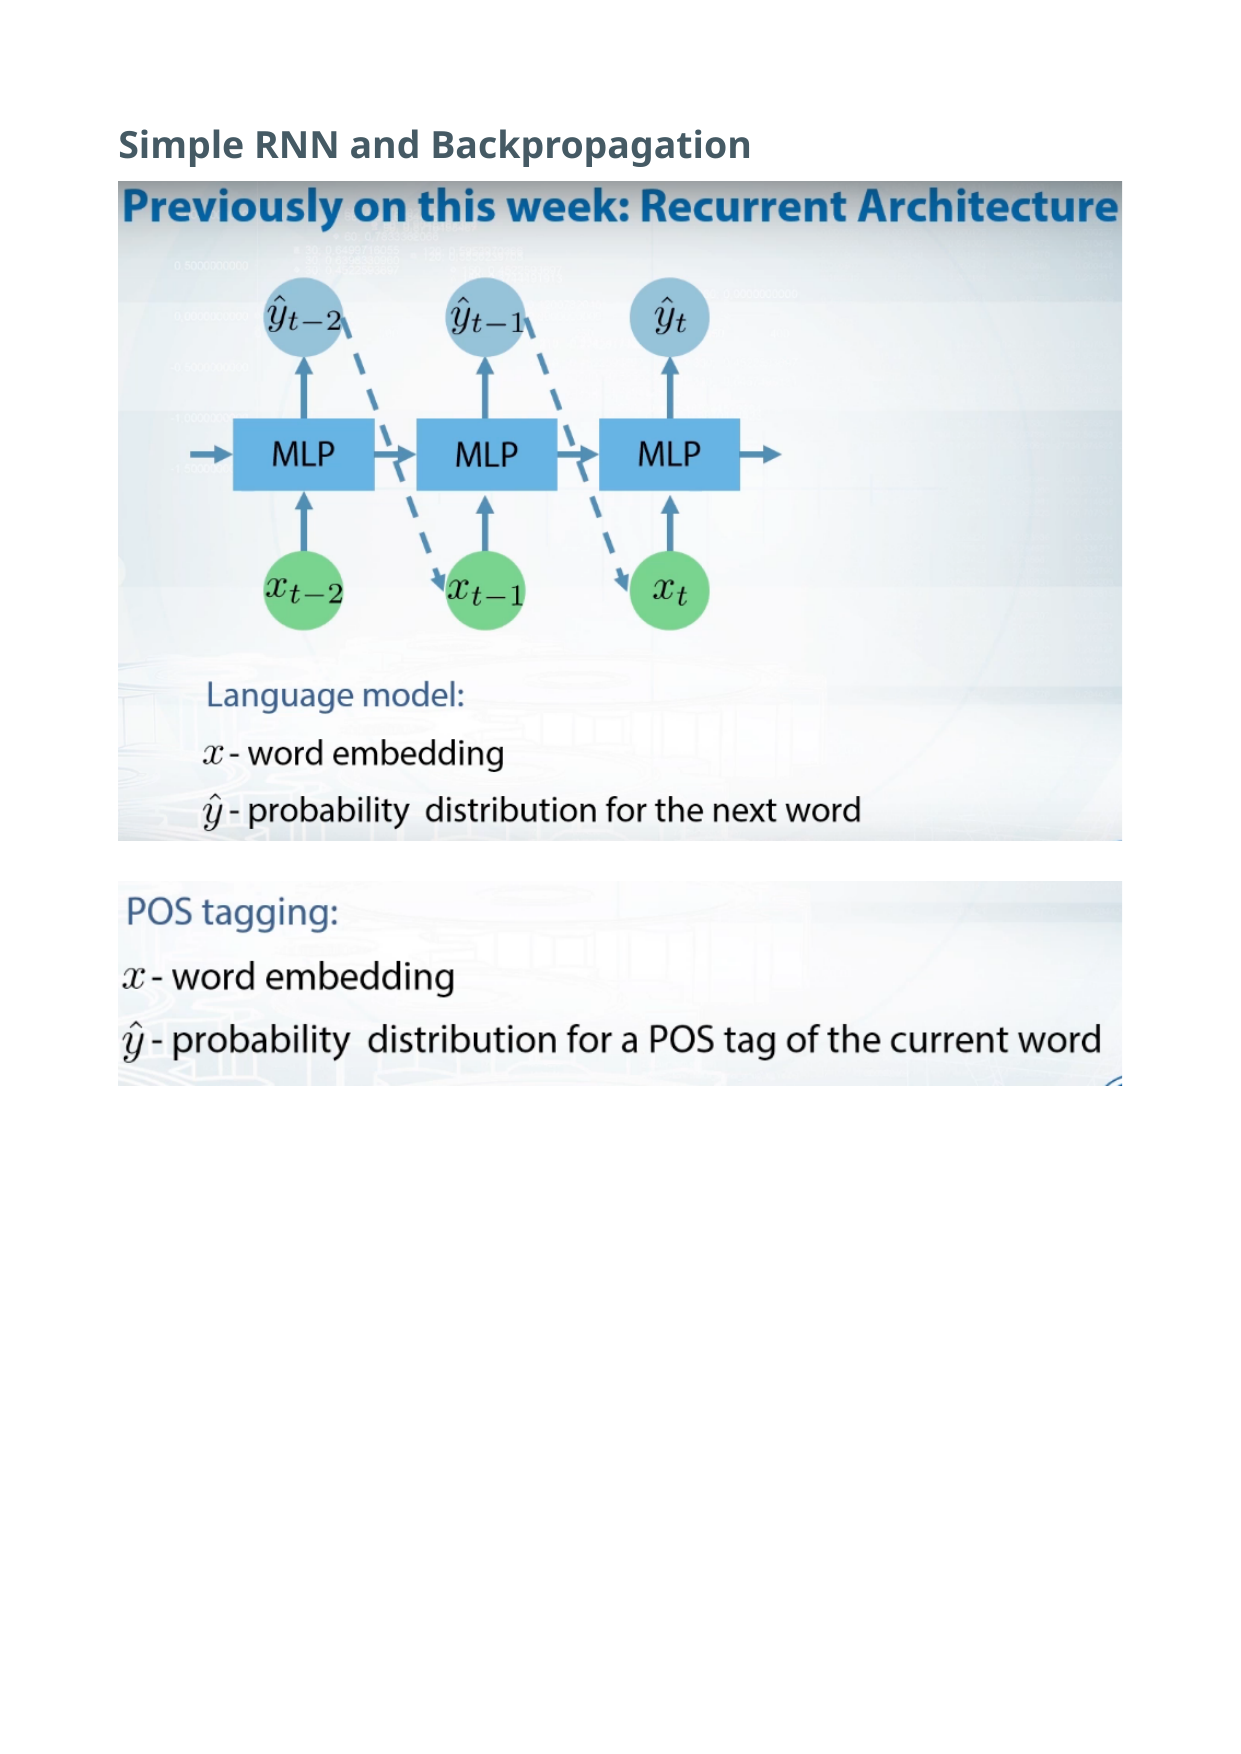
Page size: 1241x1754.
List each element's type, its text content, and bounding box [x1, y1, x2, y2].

subtitle Simple RNN and Backpropagation [118, 118, 1122, 169]
picture [118, 181, 1123, 841]
picture [118, 881, 1123, 1086]
